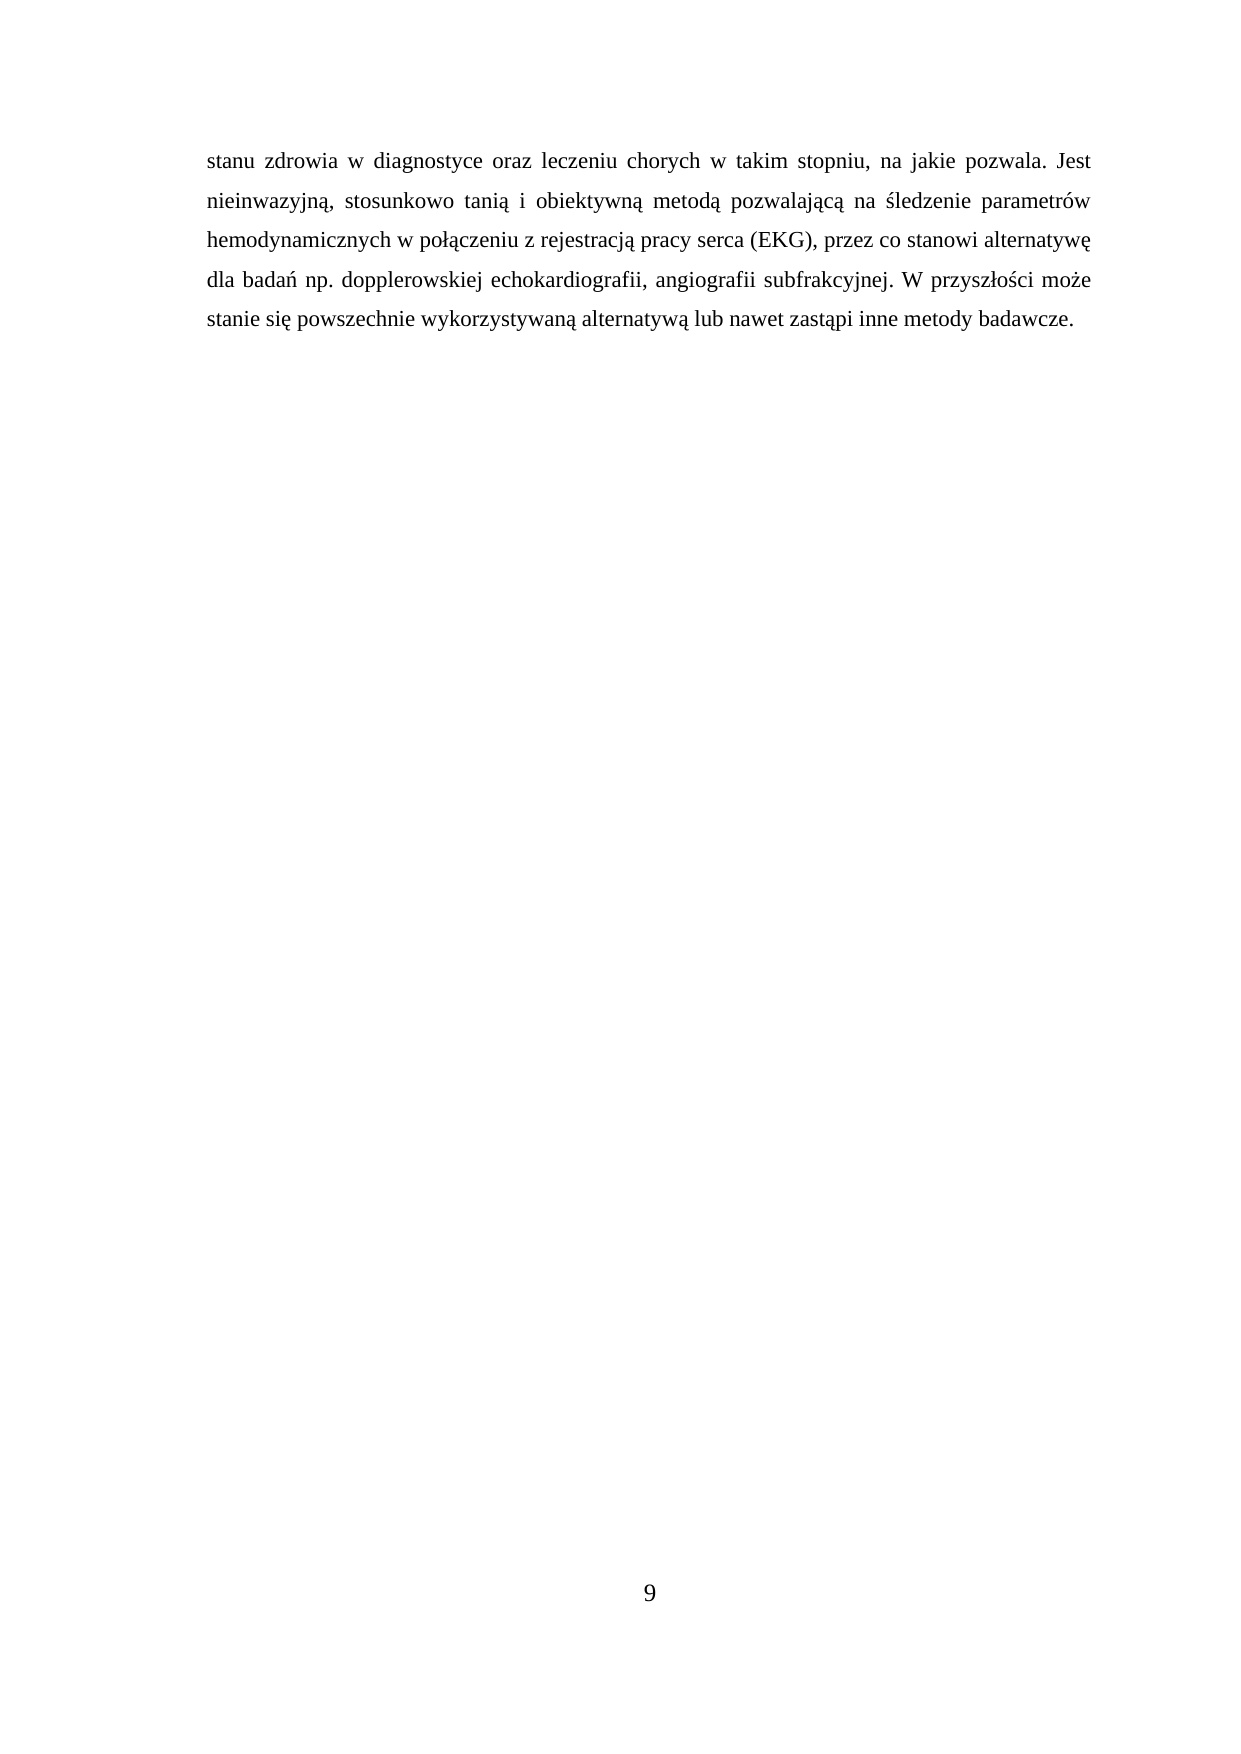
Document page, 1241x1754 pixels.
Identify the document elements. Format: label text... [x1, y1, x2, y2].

text stanu zdrowia w diagnostyce oraz leczeniu chorych w takim stopniu, na jakie pozwala. Jest nieinwazyjną, stosunkowo tanią i obiektywną metodą pozwalającą na śledzenie parametrów hemodynamicznych w połączeniu z rejestracją pracy serca (EKG), przez co stanowi alternatywę dla badań np. dopplerowskiej echokardiografii, angiografii subfrakcyjnej. W przyszłości może stanie się powszechnie wykorzystywaną alternatywą lub nawet zastąpi inne metody badawcze. [207, 148, 1093, 332]
